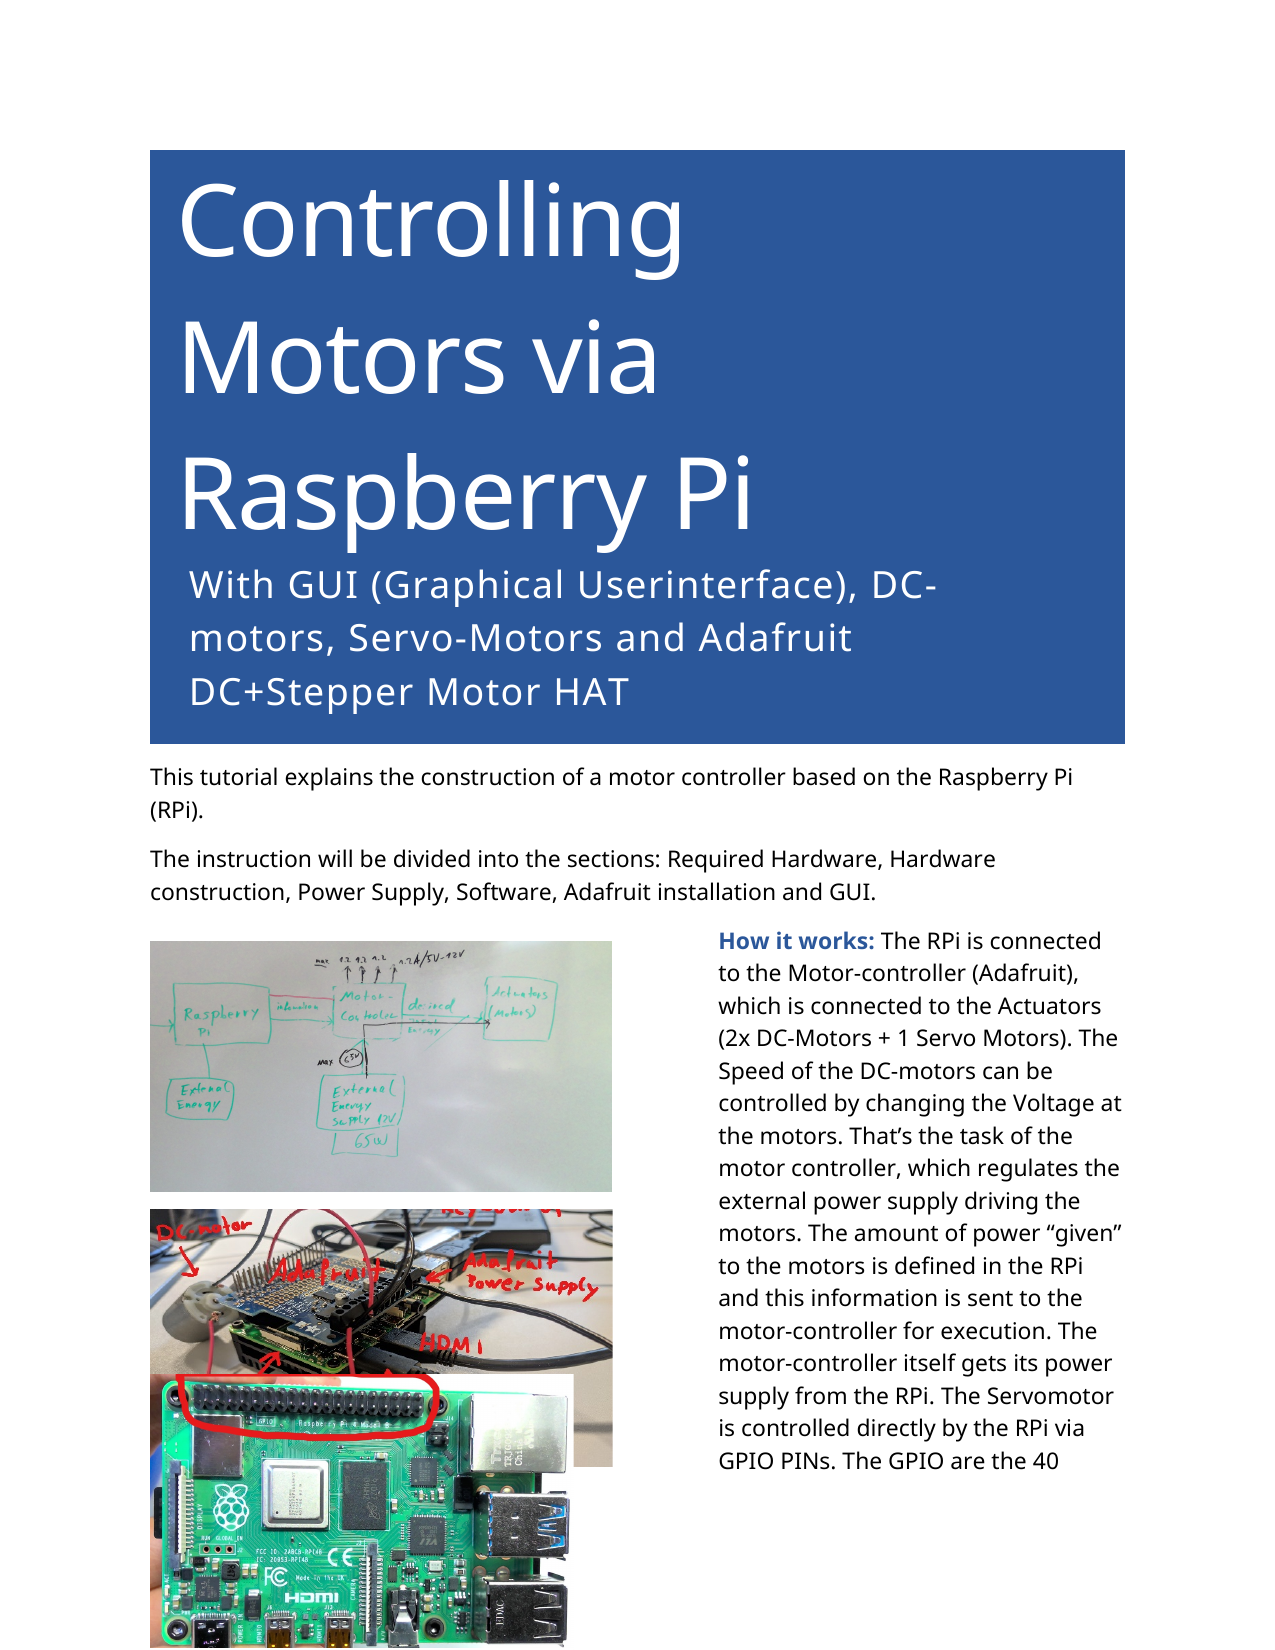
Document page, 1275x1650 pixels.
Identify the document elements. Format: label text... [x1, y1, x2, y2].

table_header [975, 150, 1125, 744]
table_header [150, 908, 703, 1476]
text The instruction will be divided into the sections: Required Hardware, Hardware construction, Power Supply, Software, Adafruit installation and GUI. [150, 843, 1125, 907]
table_header Controlling Motors via Raspberry Pi With GUI (Graphical Userinterface), DC-motors, Servo-Motors and Adafruit DC+Stepper Motor HAT [150, 150, 975, 744]
table_header How it works: The RPi is connected to the Motor-controller (Adafruit), which is connected to the Actuators (2x DC-Motors + 1 Servo Motors). The Speed of the DC-motors can be controlled by changing the Voltage at the motors. That’s the task of the motor controller, which regulates the external power supply driving the motors. The amount of power “given” to the motors is defined in the RPi and this information is sent to the motor-controller for execution. The motor-controller itself gets its power supply from the RPi. The Servomotor is controlled directly by the RPi via GPIO PINs. The GPIO are the 40 [703, 908, 1125, 1476]
text This tutorial explains the construction of a motor controller based on the Raspberry Pi (RPi). [150, 761, 1125, 825]
